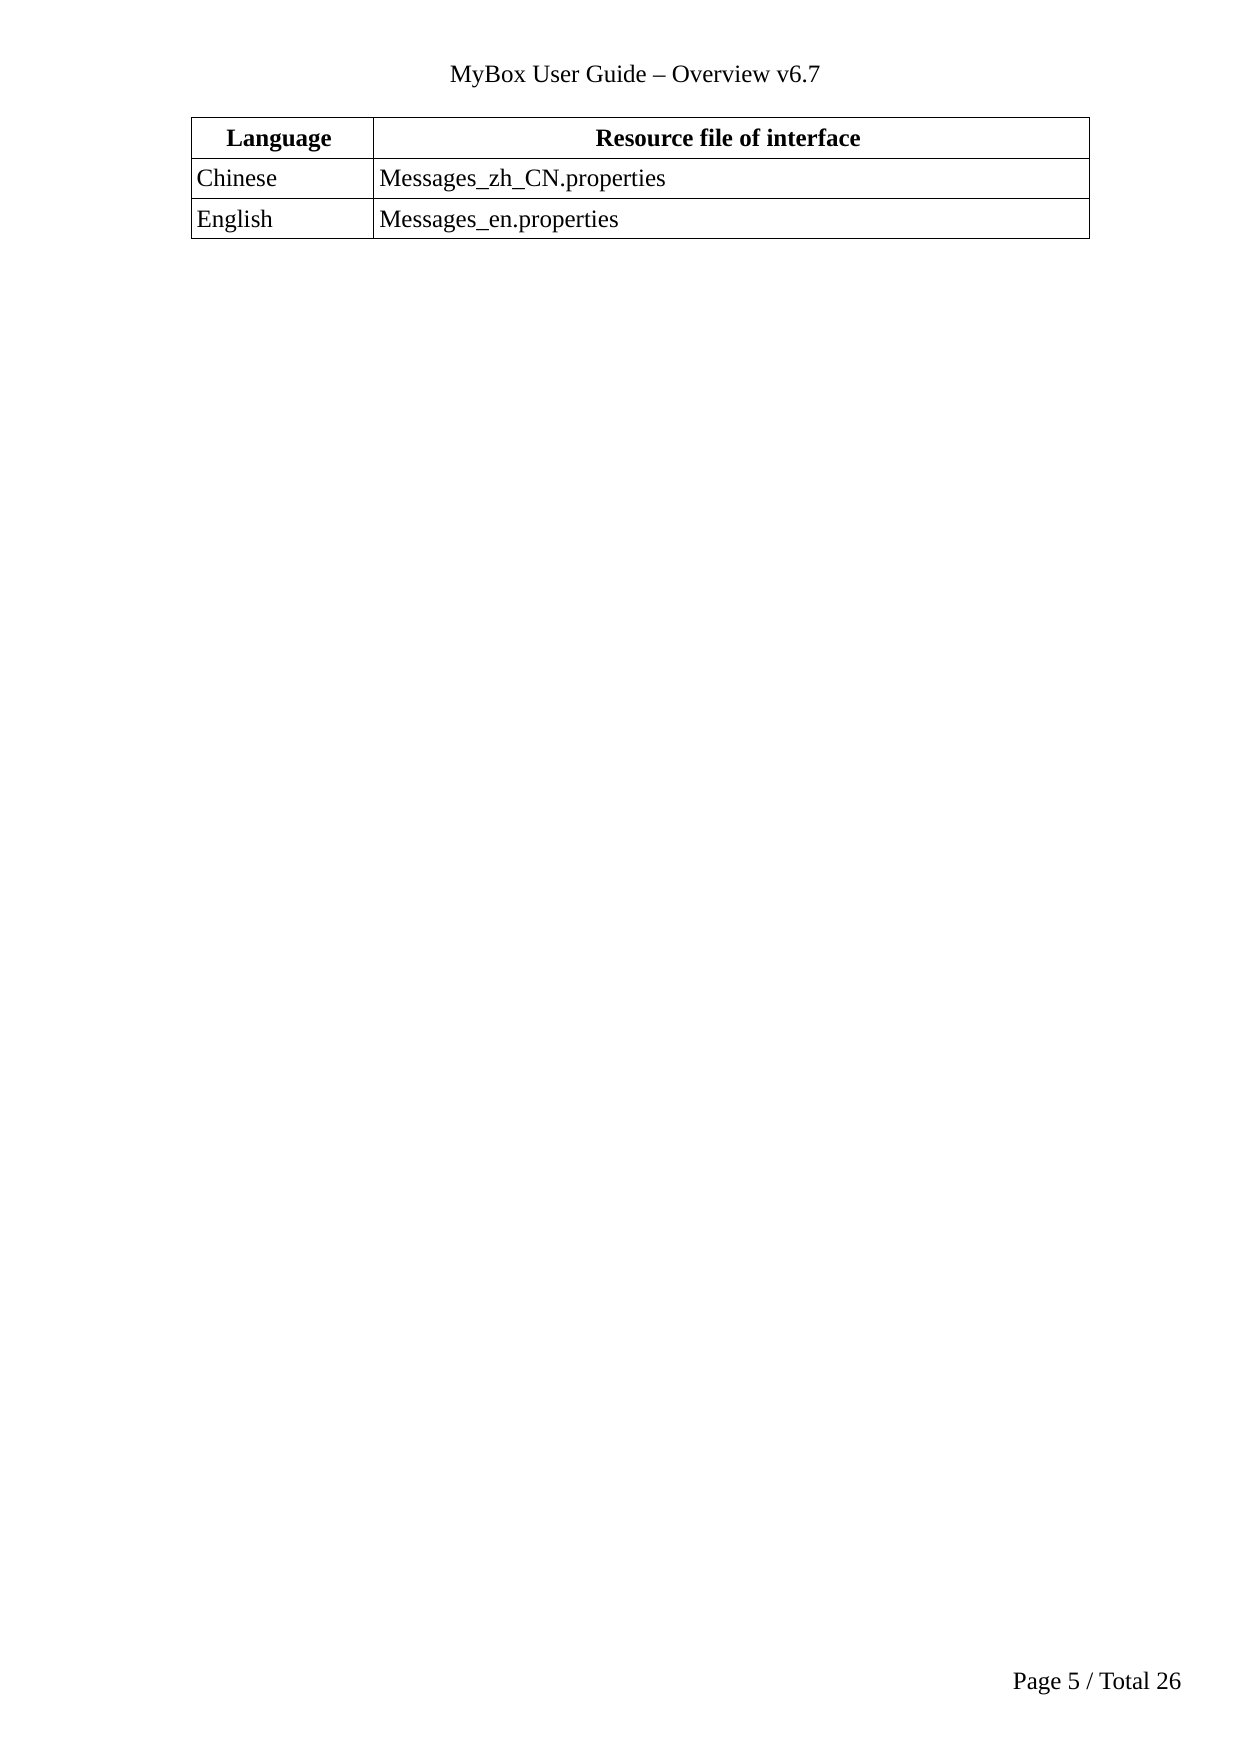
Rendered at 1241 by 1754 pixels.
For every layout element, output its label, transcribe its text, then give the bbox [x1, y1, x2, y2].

table_header Resource file of interface [374, 118, 1089, 158]
table_header Language [192, 118, 373, 158]
table_cell Messages_zh_CN.properties [374, 159, 1089, 198]
table_cell Chinese [192, 159, 373, 198]
table_cell Messages_en.properties [374, 199, 1089, 238]
table_cell English [192, 199, 373, 238]
